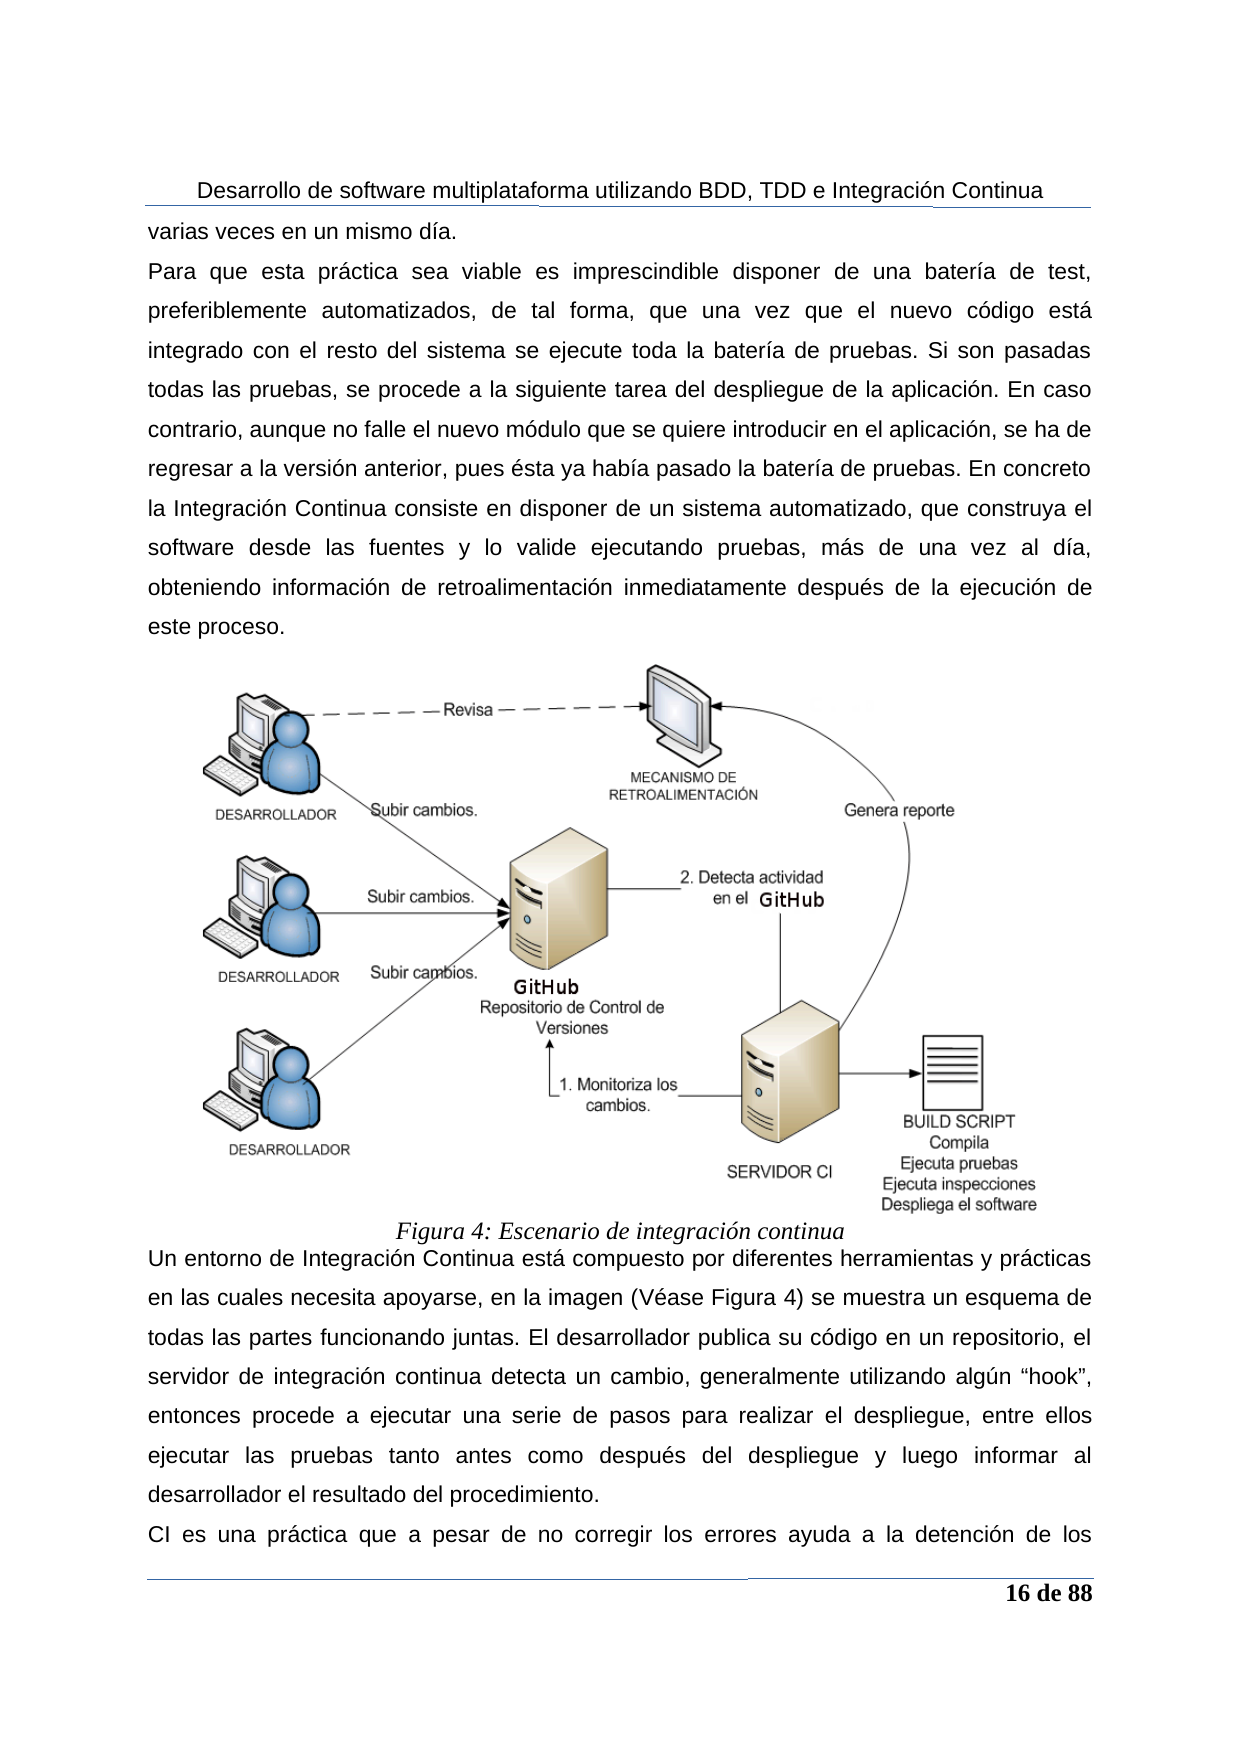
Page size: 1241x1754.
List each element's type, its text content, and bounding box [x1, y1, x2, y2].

text Figura 4: Escenario de integración continua [194, 664, 1046, 1244]
text varias veces en un mismo día. [148, 218, 1093, 245]
text CI es una práctica que a pesar de no corregir los errores ayuda a la detención de los [148, 1521, 1093, 1547]
text Para que esta práctica sea viable es imprescindible disponer de una batería de test, preferiblemente automatizados, de tal forma, que una vez que el nuevo código está integrado con el resto del sistema se ejecute toda la batería de pruebas. Si son pasadas todas las pruebas, se procede a la siguiente tarea del despliegue de la aplicación. En caso contrario, aunque no falle el nuevo módulo que se quiere introducir en el aplicación, se ha de regresar a la versión anterior, pues ésta ya había pasado la batería de pruebas. En concreto la Integración Continua consiste en disponer de un sistema automatizado, que construya el software desde las fuentes y lo valide ejecutando pruebas, más de una vez al día, obteniendo información de retroalimentación inmediatamente después de la ejecución de este proceso. [148, 258, 1093, 639]
picture [202, 664, 1038, 1216]
text Un entorno de Integración Continua está compuesto por diferentes herramientas y prácticas en las cuales necesita apoyarse, en la imagen (Véase Figura 4) se muestra un esquema de todas las partes funcionando juntas. El desarrollador publica su código en un repositorio, el servidor de integración continua detecta un cambio, generalmente utilizando algún “hook”, entonces procede a ejecutar una serie de pasos para realizar el despliegue, entre ellos ejecutar las pruebas tanto antes como después del despliegue y luego informar al desarrollador el resultado del procedimiento. [148, 652, 1093, 1508]
